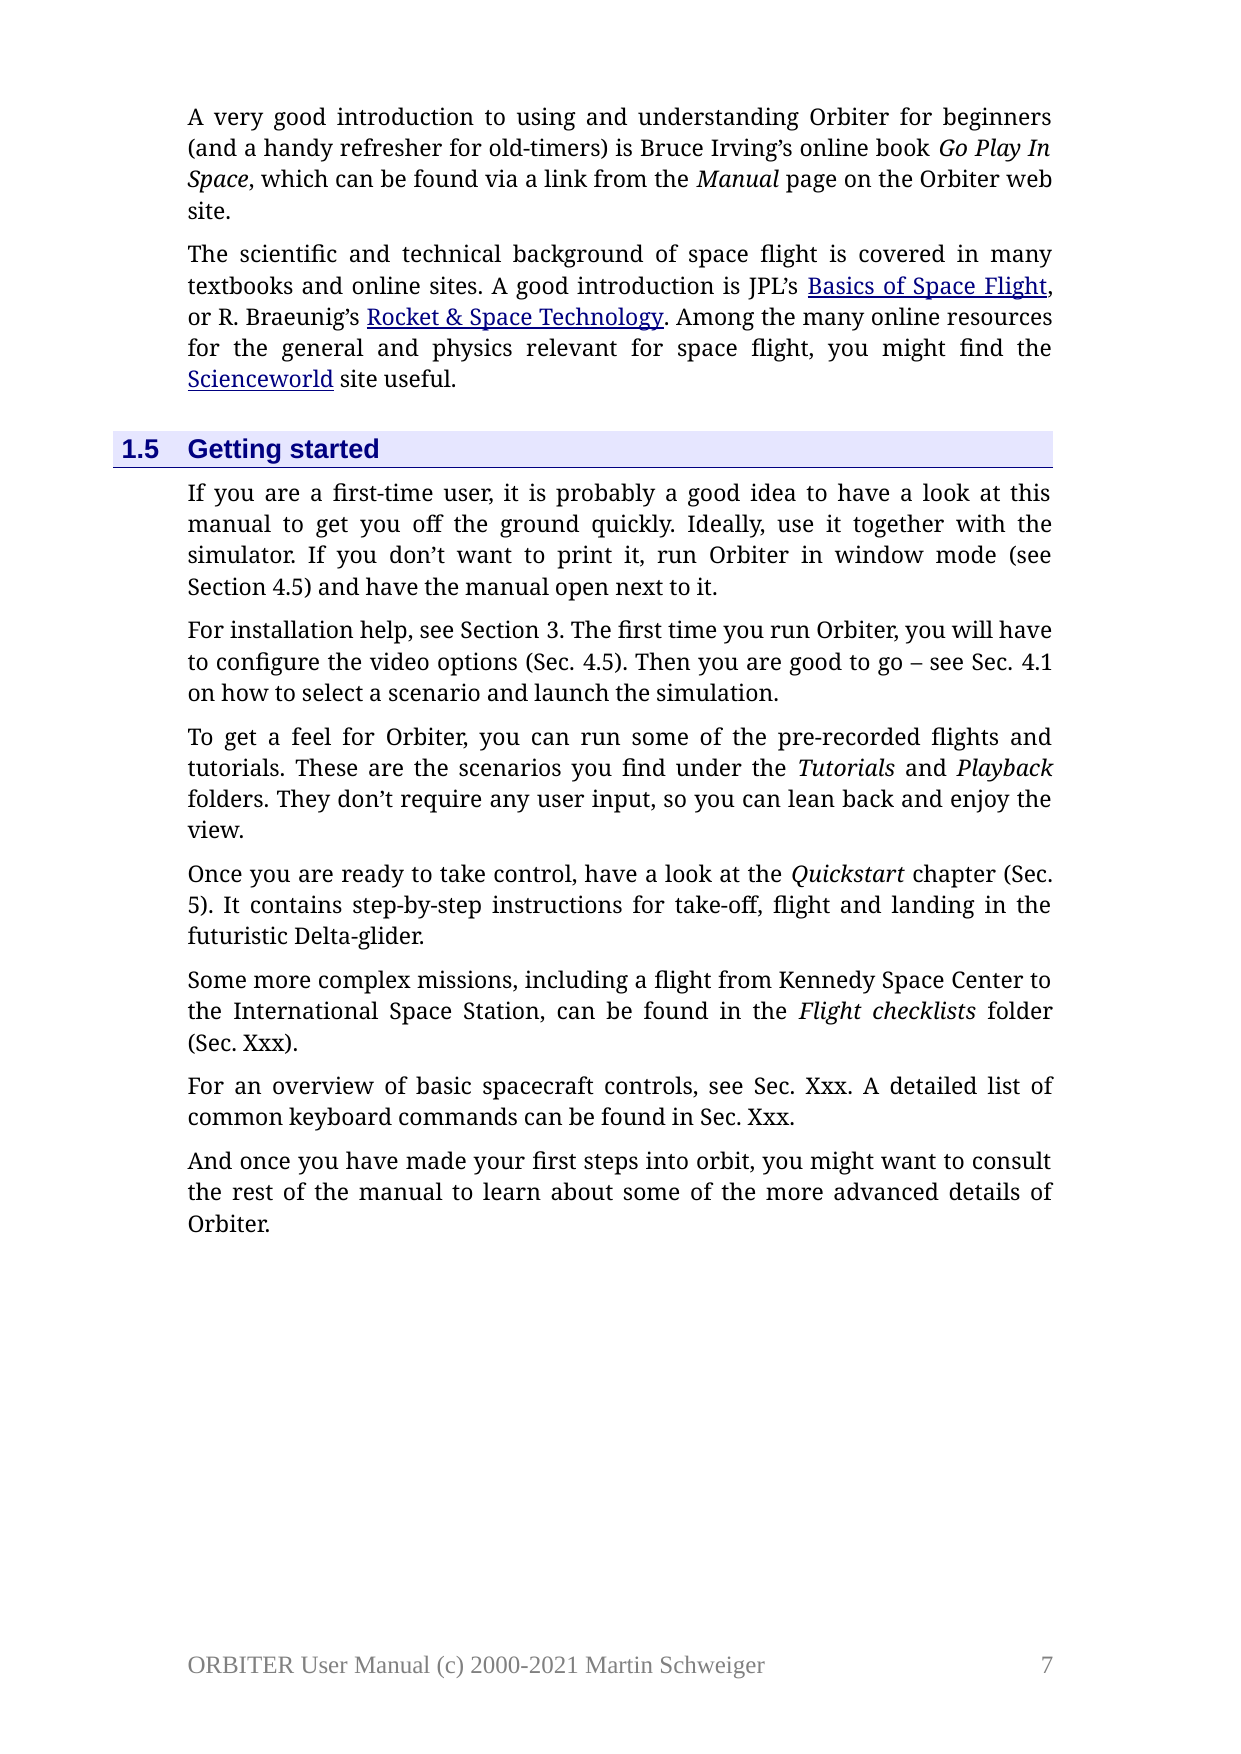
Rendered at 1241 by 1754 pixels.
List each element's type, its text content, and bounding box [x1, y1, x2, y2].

text And once you have made your first steps into orbit, you might want to consult the rest of the manual to learn about some of the more advanced details of Orbiter. [187, 1144, 1053, 1238]
text The scientific and technical background of space flight is covered in many textbooks and online sites. A good introduction is JPL’s Basics of Space Flight, or R. Braeunig’s Rocket & Space Technology. Among the many online resources for the general and physics relevant for space flight, you might find the Scienceworld site useful. [187, 238, 1053, 394]
text A very good introduction to using and understanding Orbiter for beginners (and a handy refresher for old-timers) is Bruce Irving’s online book Go Play In Space, which can be found via a link from the Manual page on the Orbiter web site. [187, 100, 1053, 225]
text For an overview of basic spacecraft controls, see Sec. Xxx. A detailed list of common keyboard commands can be found in Sec. Xxx. [187, 1069, 1053, 1132]
text Once you are ready to take control, have a look at the Quickstart chapter (Sec. 5). It contains step-by-step instructions for take-off, flight and landing in the futuristic Delta-glider. [187, 857, 1053, 951]
text To get a feel for Orbiter, you can run some of the pre-recorded flights and tutorials. These are the scenarios you find under the Tutorials and Playback folders. They don’t require any user input, so you can lean back and enjoy the view. [187, 720, 1053, 845]
text For installation help, see Section 3. The first time you run Orbiter, you will have to configure the video options (Sec. 4.5). Then you are good to go – see Sec. 4.1 on how to select a scenario and launch the simulation. [187, 614, 1053, 707]
text If you are a first-time user, it is probably a good idea to have a look at this manual to get you off the ground quickly. Ideally, use it together with the simulator. If you don’t want to print it, run Orbiter in window mode (see Section 4.5) and have the manual open next to it. [187, 476, 1053, 601]
subtitle Getting started [113, 431, 1053, 467]
text Some more complex missions, including a flight from Kennedy Space Center to the International Space Station, can be found in the Flight checklists folder (Sec. Xxx). [187, 963, 1053, 1057]
